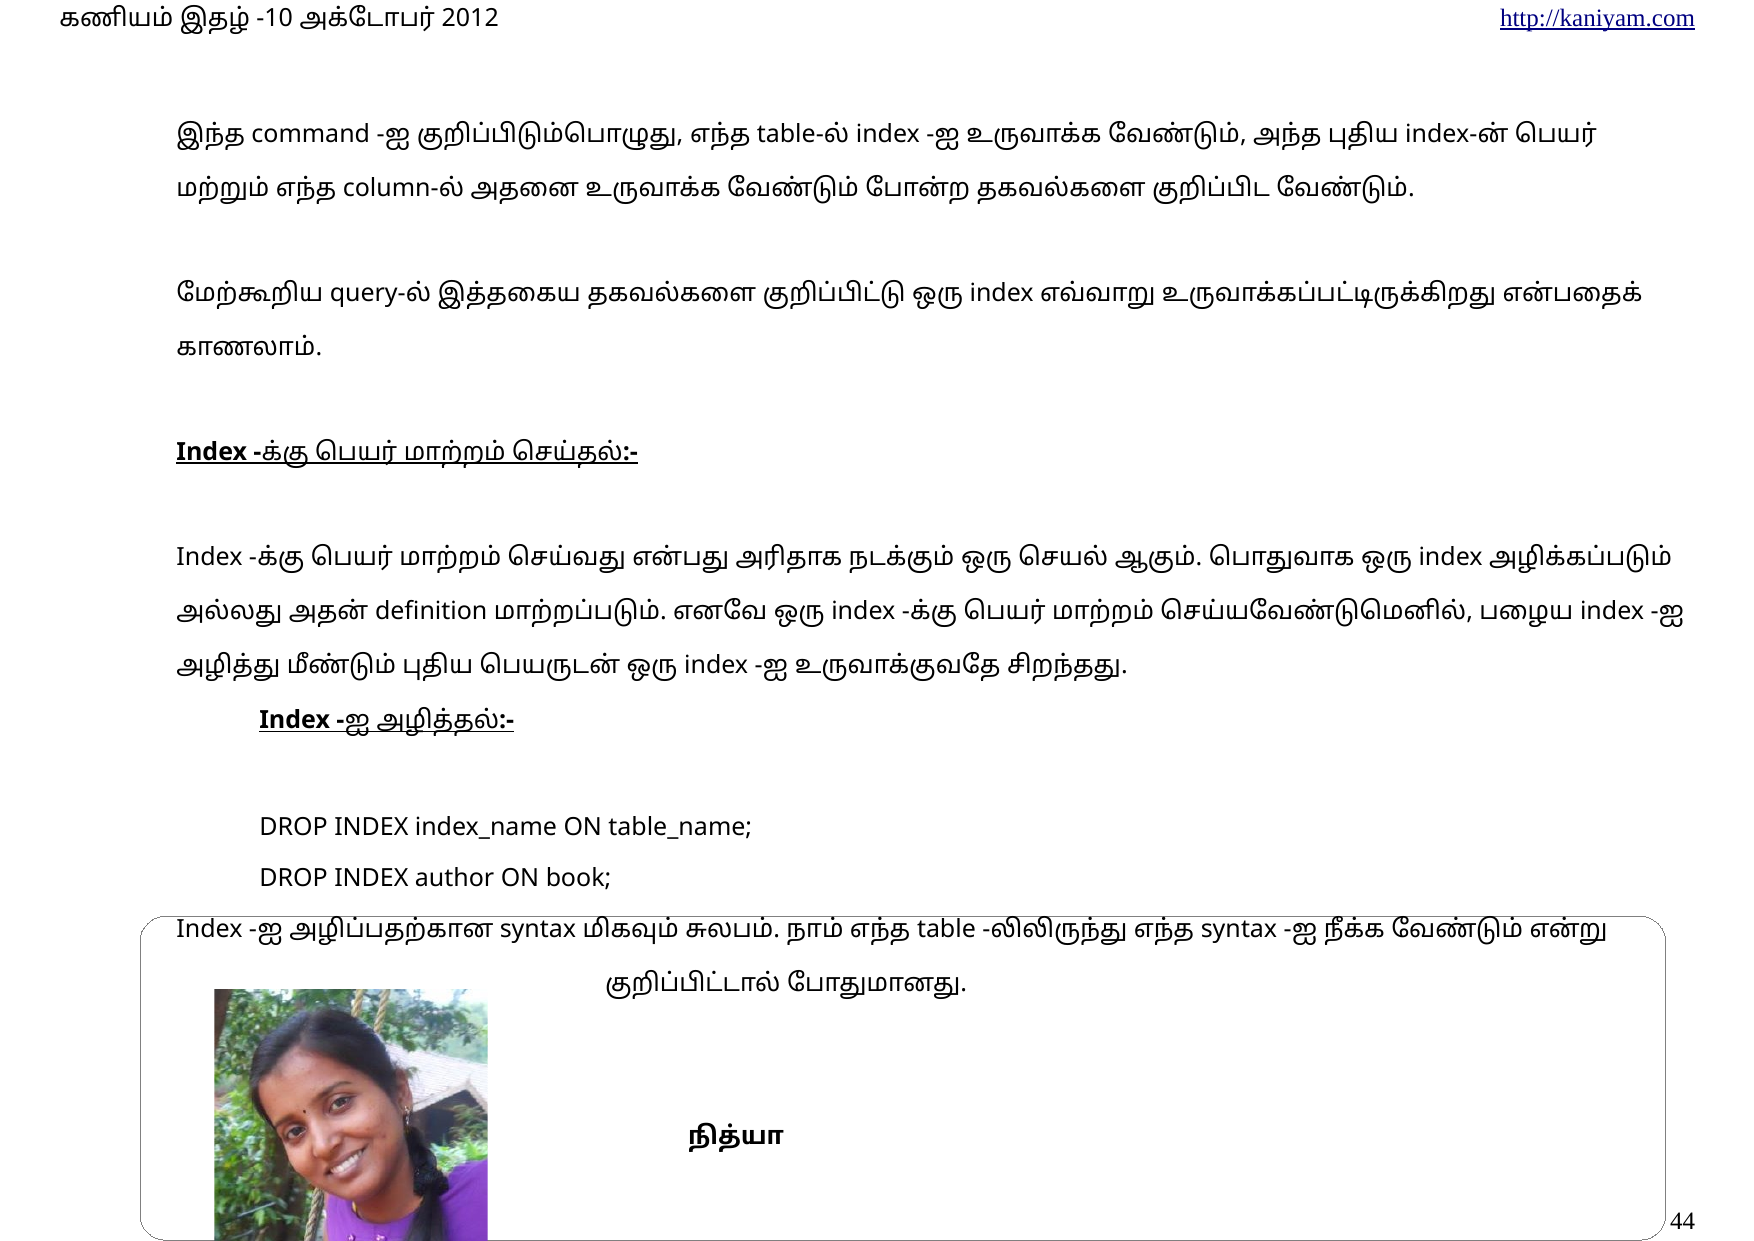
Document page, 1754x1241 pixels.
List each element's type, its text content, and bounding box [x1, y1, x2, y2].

text நித்யா [1666, 1122, 1695, 1154]
picture [214, 989, 488, 1241]
text Index -ஐ அழித்தல்:- [176, 702, 1695, 739]
text இந்த command -ஐ குறிப்பிடும்பொழுது, எந்த table-ல் index -ஐ உருவாக்க வேண்டும், அந்த புதிய index-ன் பெயர் மற்றும் எந்த column-ல் அதனை உருவாக்க வேண்டும் போன்ற தகவல்களை குறிப்பிட வேண்டும். மேற்கூறிய query-ல் இத்தகைய தகவல்களை குறிப்பிட்டு ஒரு index எவ்வாறு உருவாக்கப்பட்டிருக்கிறது என்பதைக் காணலாம். Index -க்கு பெயர் மாற்றம் செய்தல்:- Index -க்கு பெயர் மாற்றம் செய்வது என்பது அரிதாக நடக்கும் ஒரு செயல் ஆகும். பொதுவாக ஒரு index அழிக்கப்படும் அல்லது அதன் definition மாற்றப்படும். எனவே ஒரு index -க்கு பெயர் மாற்றம் செய்யவேண்டுமெனில், பழைய index -ஐ அழித்து மீண்டும் புதிய பெயருடன் ஒரு index -ஐ உருவாக்குவதே சிறந்தது. [176, 64, 1695, 683]
text DROP INDEX index_name ON table_name; [176, 808, 1695, 842]
text DROP INDEX author ON book; Index -ஐ அழிப்பதற்கான syntax மிகவும் சுலபம். நாம் எந்த table -லிலிருந்து எந்த syntax -ஐ நீக்க வேண்டும் என்று குறிப்பிட்டால் போதுமானது. [176, 859, 1695, 1001]
